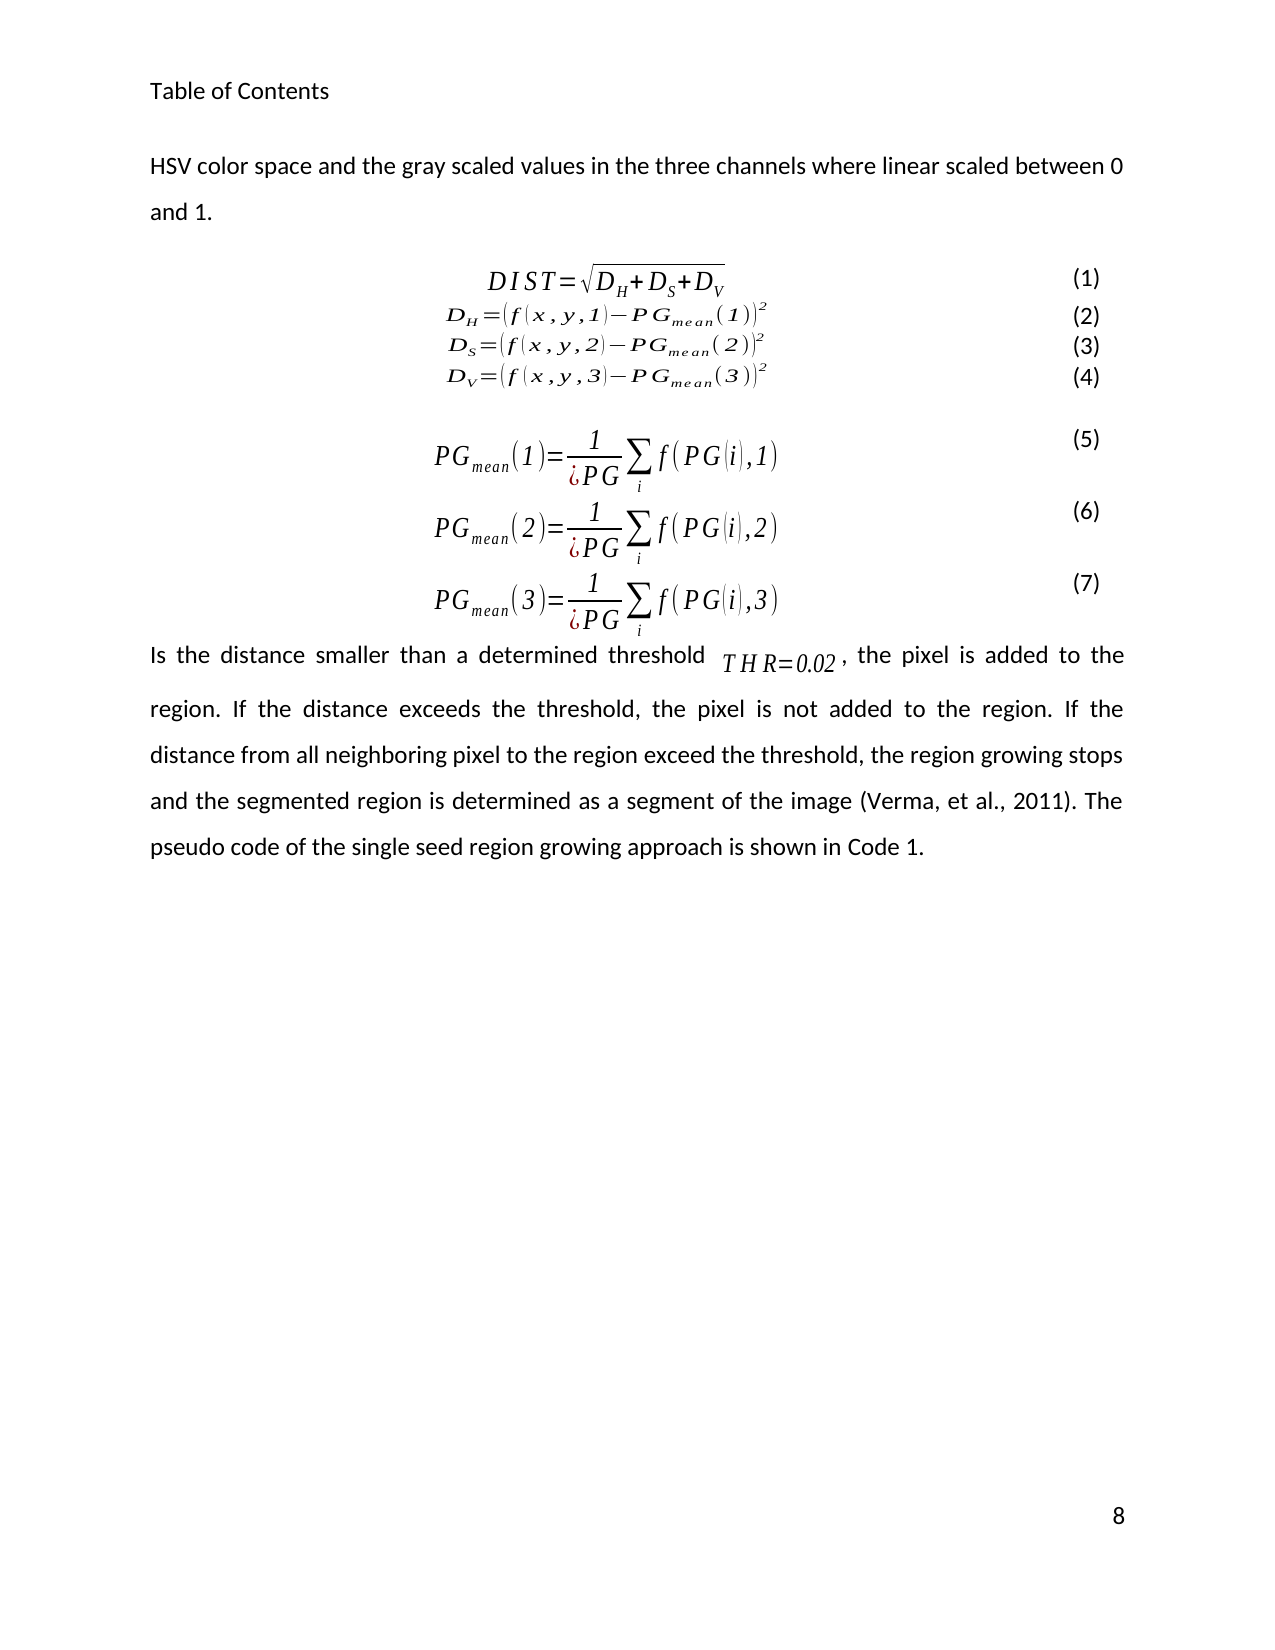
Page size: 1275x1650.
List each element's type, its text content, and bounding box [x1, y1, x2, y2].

table_cell (7) [1061, 568, 1147, 639]
table_cell [150, 568, 1061, 639]
table_cell (6) [1061, 496, 1147, 567]
table_cell (5) [1061, 424, 1147, 496]
table_header [150, 262, 1061, 300]
table_cell (3) [1061, 330, 1147, 361]
table_cell [150, 496, 1061, 567]
text For background segmentation and feature extraction from electronic component color segments, a region growing approach is used for region segmentation. The region growing approach is a pixel based image segmentation method since it involves the selection of initial seed pixel. The region growing algorithm examines neighboring pixel of a region or the initial seed pixel and determines if the neighboring pixel should be added to the region (Wikipedia, 2014). The first step is the selection of seed point. The seed point selection is depending on the segmentation goal and based on user criterion. The seed point selection is specified for the specific methods in Segment based feature extraction for Segment based feature extraction and Color based PCB surface detection Color based PCB surface detection. The seed pixel is the first region, from which neighboring pixel are added to grow the region iterative depending on a region membership criterion. In this approach the region growing segmentation is used to segment color images. The criterion to add adjacent pixel to the region pixel is the Euclidian distance between the color of the adjacent pixel and the mean color value of the region. Before segmentation, the image was converted from RGB color space to HSV color space and the gray scaled values in the three channels where linear scaled between 0 and 1. [150, 150, 1125, 226]
table_cell [150, 330, 1061, 361]
text Is the distance smaller than a determined threshold, the pixel is added to the region. If the distance exceeds the threshold, the pixel is not added to the region. If the distance from all neighboring pixel to the region exceed the threshold, the region growing stops and the segmented region is determined as a segment of the image (Verma, et al., 2011). The pseudo code of the single seed region growing approach is shown in Code 1. [150, 639, 1125, 861]
table_cell [150, 300, 1061, 330]
table_cell [150, 361, 1061, 424]
table_cell (4) [1061, 361, 1147, 424]
table_header (1) [1061, 262, 1147, 300]
table_cell [150, 424, 1061, 496]
table_cell (2) [1061, 300, 1147, 330]
